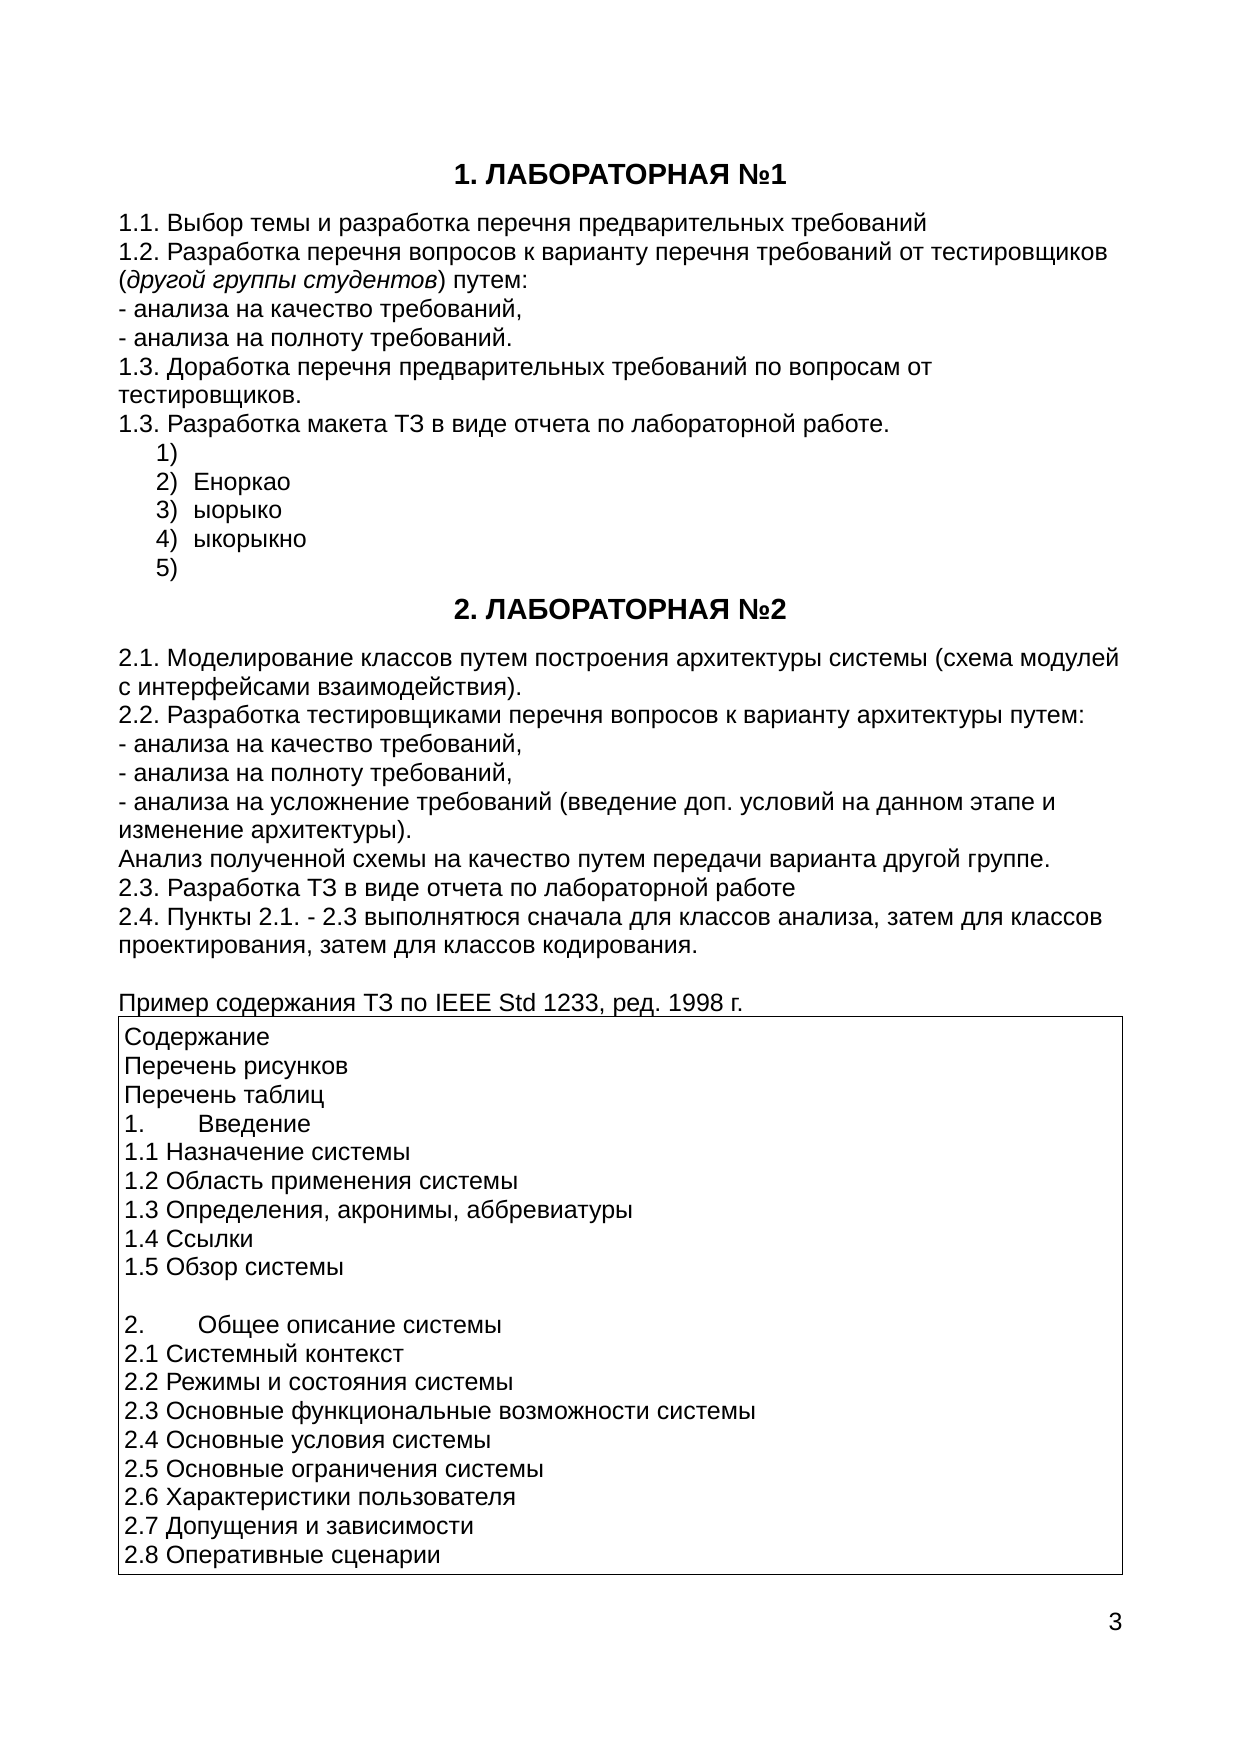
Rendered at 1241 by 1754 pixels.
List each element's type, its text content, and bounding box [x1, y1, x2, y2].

text 1.3. Доработка перечня предварительных требований по вопросам от тестировщиков. [118, 352, 1122, 409]
text - анализа на качество требований, [118, 294, 1122, 323]
subtitle 2. Лабораторная №2 [118, 592, 1122, 626]
text Пример содержания ТЗ по IEEE Std 1233, ред. 1998 г. [118, 988, 1122, 1016]
text 2.3. Разработка ТЗ в виде отчета по лабораторной работе [118, 873, 1122, 901]
text Анализ полученной схемы на качество путем передачи варианта другой группе. [118, 844, 1122, 873]
text 2.1. Моделирование классов путем построения архитектуры системы (схема модулей с интерфейсами взаимодействия). [118, 643, 1122, 700]
text 2.4. Пункты 2.1. - 2.3 выполнятюся сначала для классов анализа, затем для классов проектирования, затем для классов кодирования. [118, 901, 1122, 959]
text 1.2. Разработка перечня вопросов к варианту перечня требований от тестировщиков (другой группы студентов) путем: [118, 237, 1122, 294]
subtitle 1. Лабораторная №1 [118, 157, 1122, 191]
text 2.2. Разработка тестировщиками перечня вопросов к варианту архитектуры путем: [118, 700, 1122, 729]
text 1.3. Разработка макета ТЗ в виде отчета по лабораторной работе. [118, 409, 1122, 438]
table_header Содержание Перечень рисунков Перечень таблиц 1. Введение 1.1 Назначение системы 1.2 Область применения системы 1.3 Определения, акронимы, аббревиатуры 1.4 Ссылки 1.5 Обзор системы 2. Общее описание системы 2.1 Системный контекст 2.2 Режимы и состояния системы 2.3 Основные функциональные возможности системы 2.4 Основные условия системы 2.5 Основные ограничения системы 2.6 Характеристики пользователя 2.7 Допущения и зависимости 2.8 Оперативные сценарии [119, 1017, 1122, 1574]
list Еноркао [156, 467, 1122, 495]
text - анализа на качество требований, [118, 729, 1122, 758]
text - анализа на полноту требований. [118, 323, 1122, 352]
text 1.1. Выбор темы и разработка перечня предварительных требований [118, 208, 1122, 237]
list ыорыко [156, 495, 1122, 524]
text - анализа на полноту требований, [118, 758, 1122, 786]
text - анализа на усложнение требований (введение доп. условий на данном этапе и изменение архитектуры). [118, 786, 1122, 844]
list ыкорыкно [156, 524, 1122, 553]
